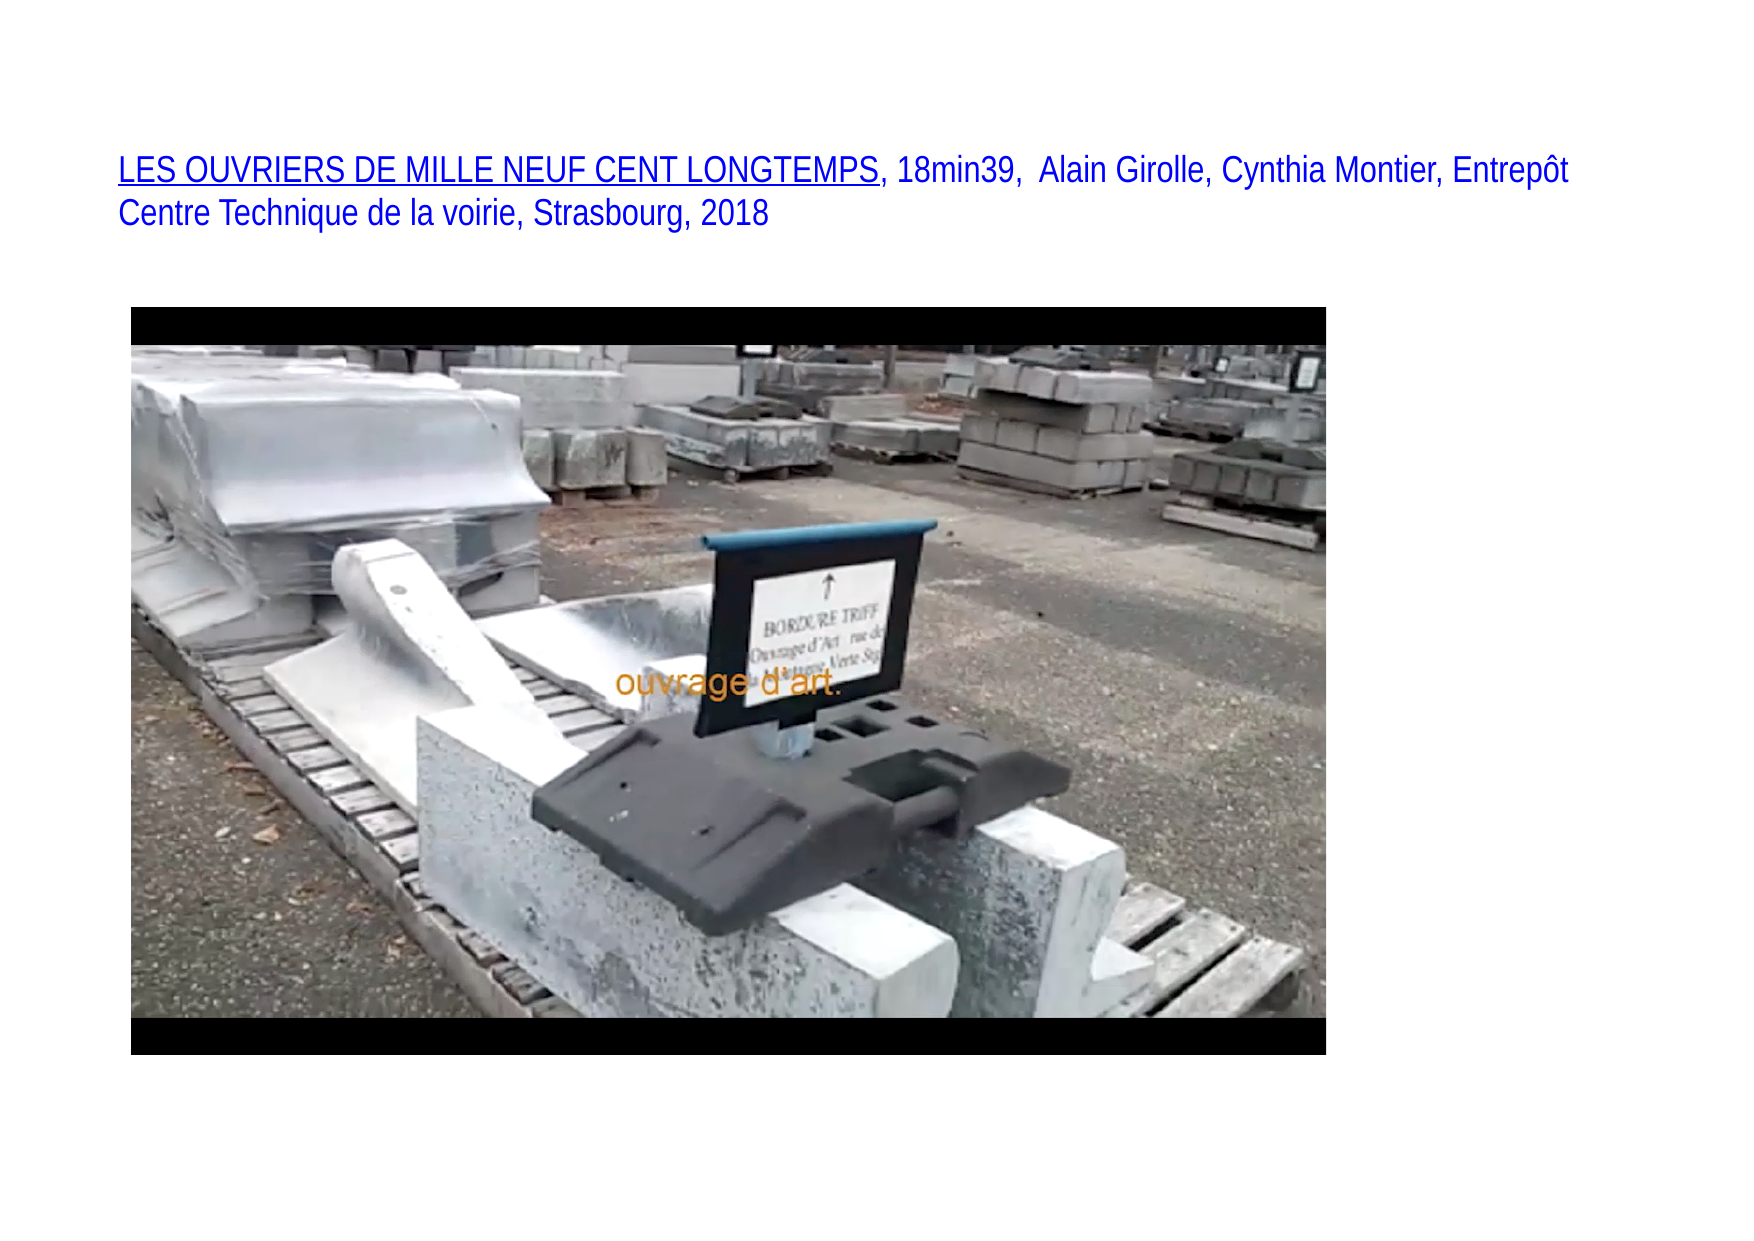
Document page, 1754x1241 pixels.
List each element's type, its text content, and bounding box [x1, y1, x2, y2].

picture [131, 307, 1327, 1055]
text LES OUVRIERS DE MILLE NEUF CENT LONGTEMPS, 18min39, Alain Girolle, Cynthia Montier, Entrepôt Centre Technique de la voirie, Strasbourg, 2018 [118, 147, 1636, 233]
